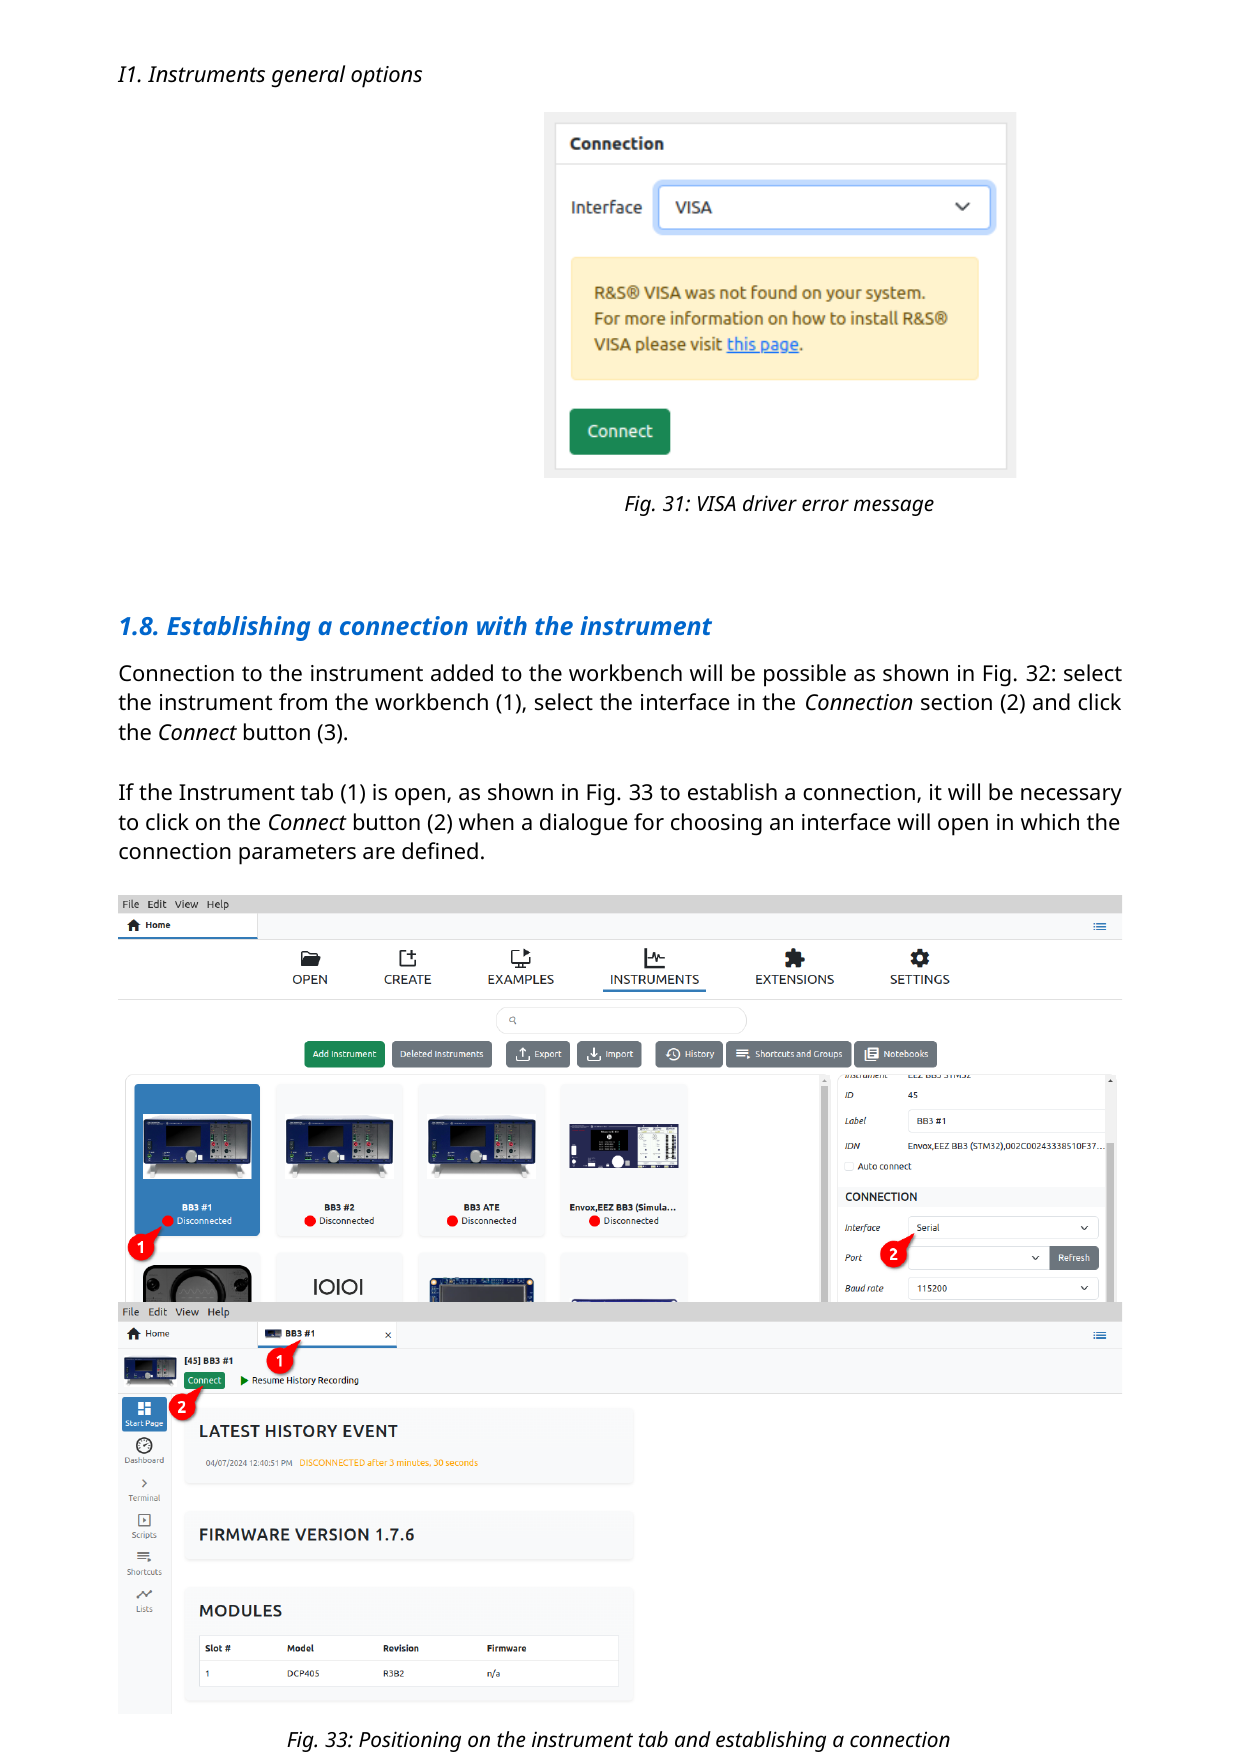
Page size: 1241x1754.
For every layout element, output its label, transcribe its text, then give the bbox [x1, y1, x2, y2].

table_cell Connection type. Connections to the instrument are defined in IEXT and there can be several of them. Depending on the type of connection (e.g. Serial, Ethernet, USBTMC, VISA), the associated connection parameters will also be displayed. Please note that the USBTMC and VISA interfaces are experimental and may not work properly on your computer. For normal communication via the VISA interface, it will be necessary to install a free R&S®VISA driver. In case it is not installed or there is some problem in communication with it, an error message will appear as in Fig. 31. [438, 478, 1123, 582]
text Fig. 33: Positioning on the instrument tab and establishing a connection [118, 1714, 1122, 1754]
text Connection to the instrument added to the workbench will be possible as shown in Fig. 32: select the instrument from the workbench (1), select the interface in the Connection section (2) and click the Connect button (3). [118, 657, 1122, 747]
picture [544, 112, 1017, 478]
text If the Instrument tab (1) is open, as shown in Fig. 33 to establish a connection, it will be necessary to click on the Connect button (2) when a dialogue for choosing an interface will open in which the connection parameters are defined. [118, 777, 1122, 866]
picture [118, 895, 1123, 1714]
table_cell Connection type. Connections to the instrument are defined in IEXT and there can be several of them. Depending on the type of connection (e.g. Serial, Ethernet, USBTMC, VISA), the associated connection parameters will also be displayed. Please note that the USBTMC and VISA interfaces are experimental and may not work properly on your computer. For normal communication via the VISA interface, it will be necessary to install a free R&S®VISA driver. In case it is not installed or there is some problem in communication with it, an error message will appear as in Fig. 31. [438, 107, 1123, 477]
subtitle Establishing a connection with the instrument [118, 609, 1122, 643]
table_cell [118, 107, 171, 582]
table_cell [171, 107, 438, 582]
